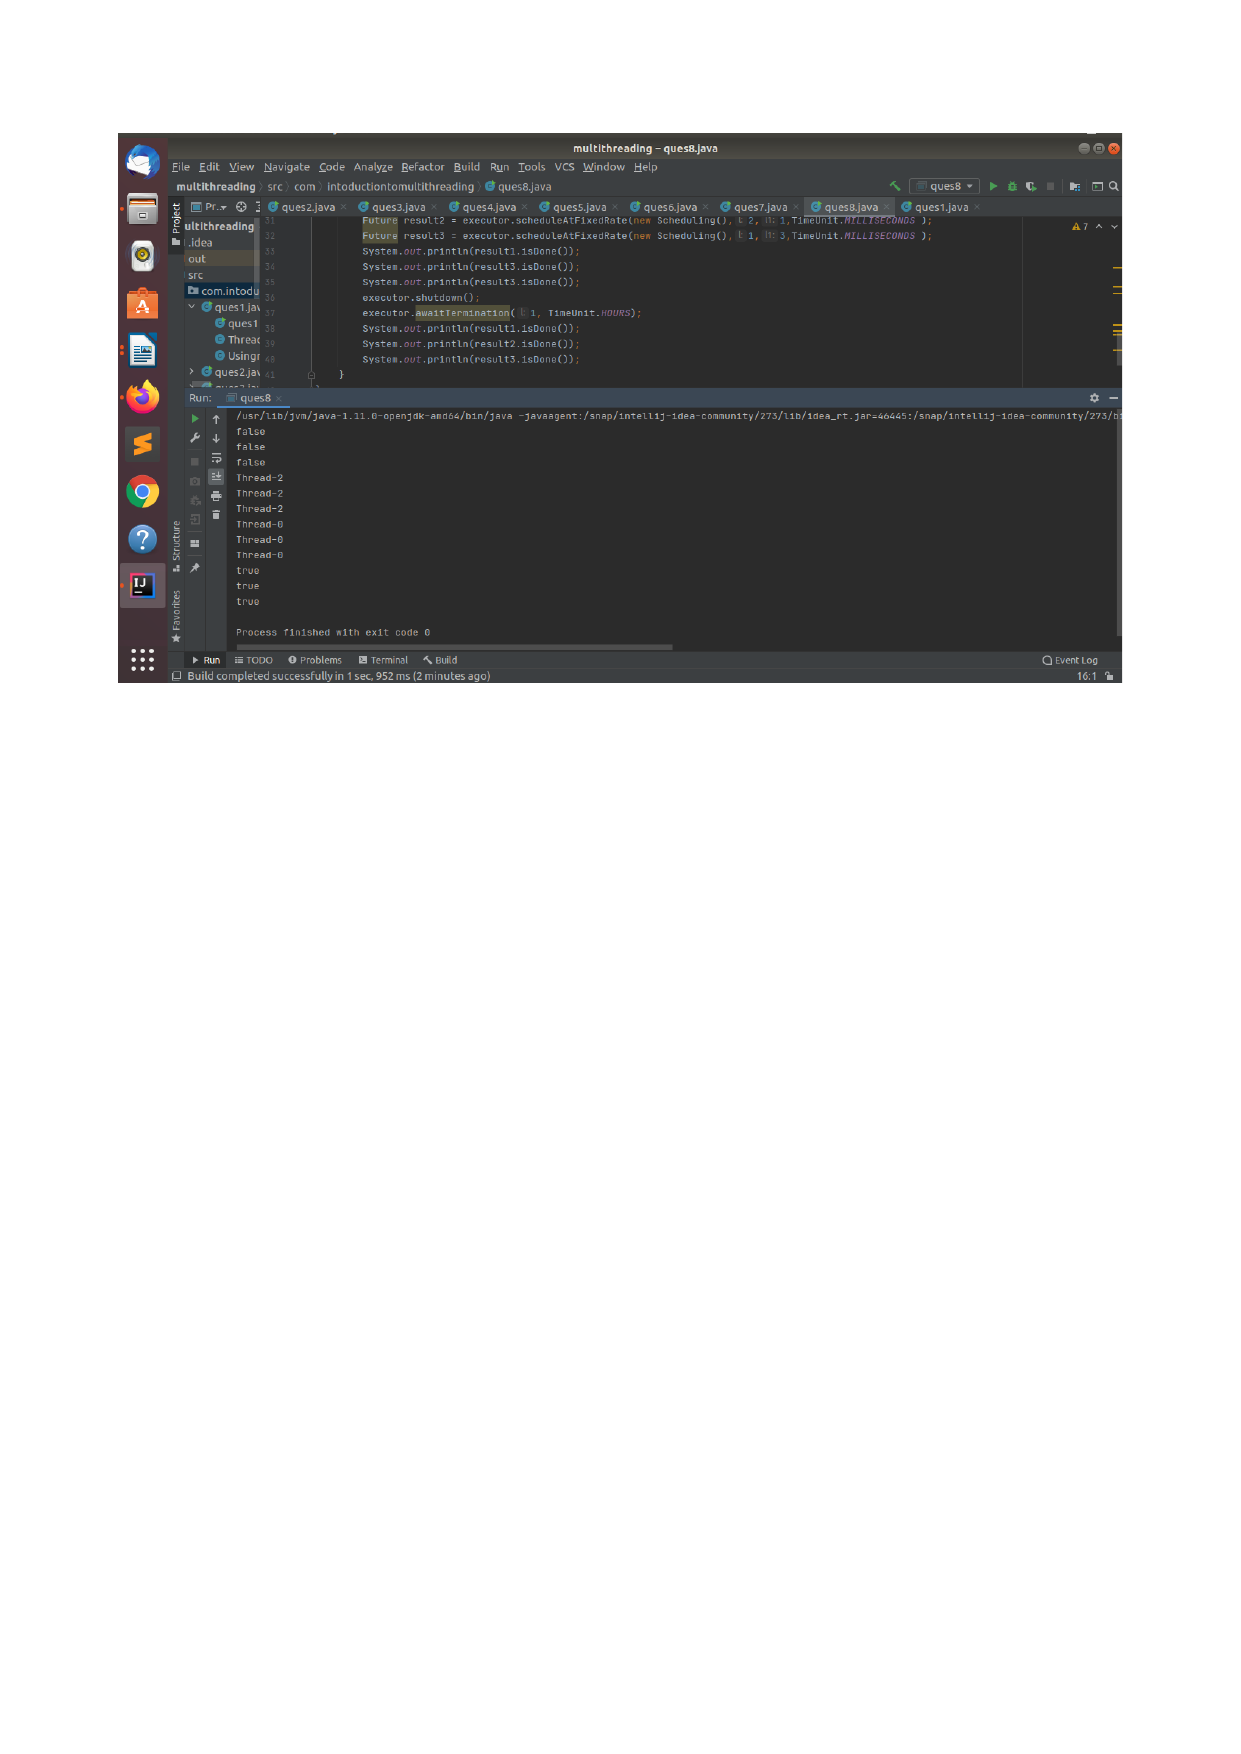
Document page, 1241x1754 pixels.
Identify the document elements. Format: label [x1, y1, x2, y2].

picture [118, 133, 1123, 683]
